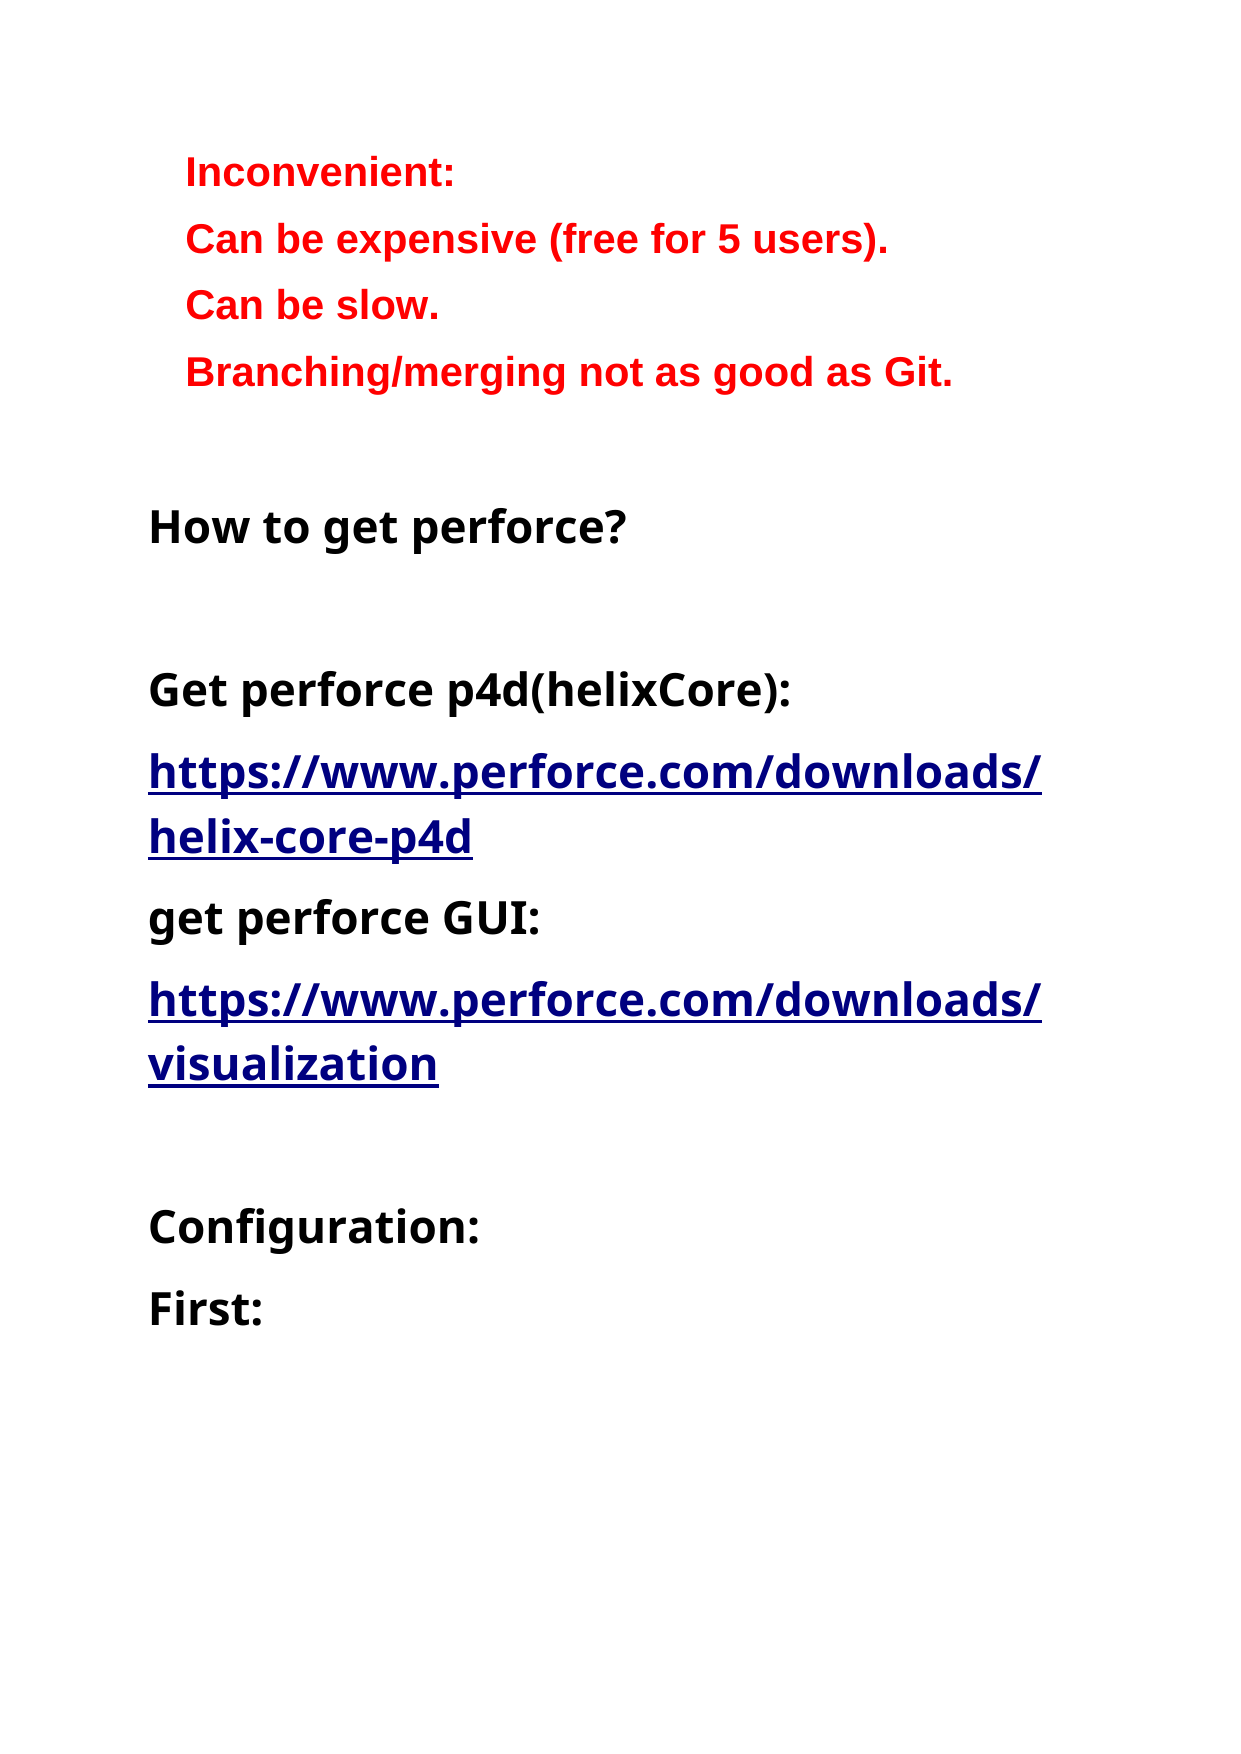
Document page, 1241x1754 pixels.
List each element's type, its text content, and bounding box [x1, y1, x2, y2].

text https://www.perforce.com/downloads/helix-core-p4d [148, 739, 1093, 866]
text Configuration: [148, 1195, 1093, 1257]
list Branching/merging not as good as Git. [185, 347, 1093, 395]
list Can be slow. [185, 281, 1093, 328]
text First: [148, 1276, 1093, 1338]
text https://www.perforce.com/downloads/visualization [148, 967, 1093, 1094]
list Inconvenient: [185, 148, 1093, 196]
text How to get perforce? [148, 495, 1093, 557]
text get perforce GUI: [148, 886, 1093, 948]
text Get perforce p4d(helixCore): [148, 658, 1093, 720]
list Can be expensive (free for 5 users). [185, 214, 1093, 262]
